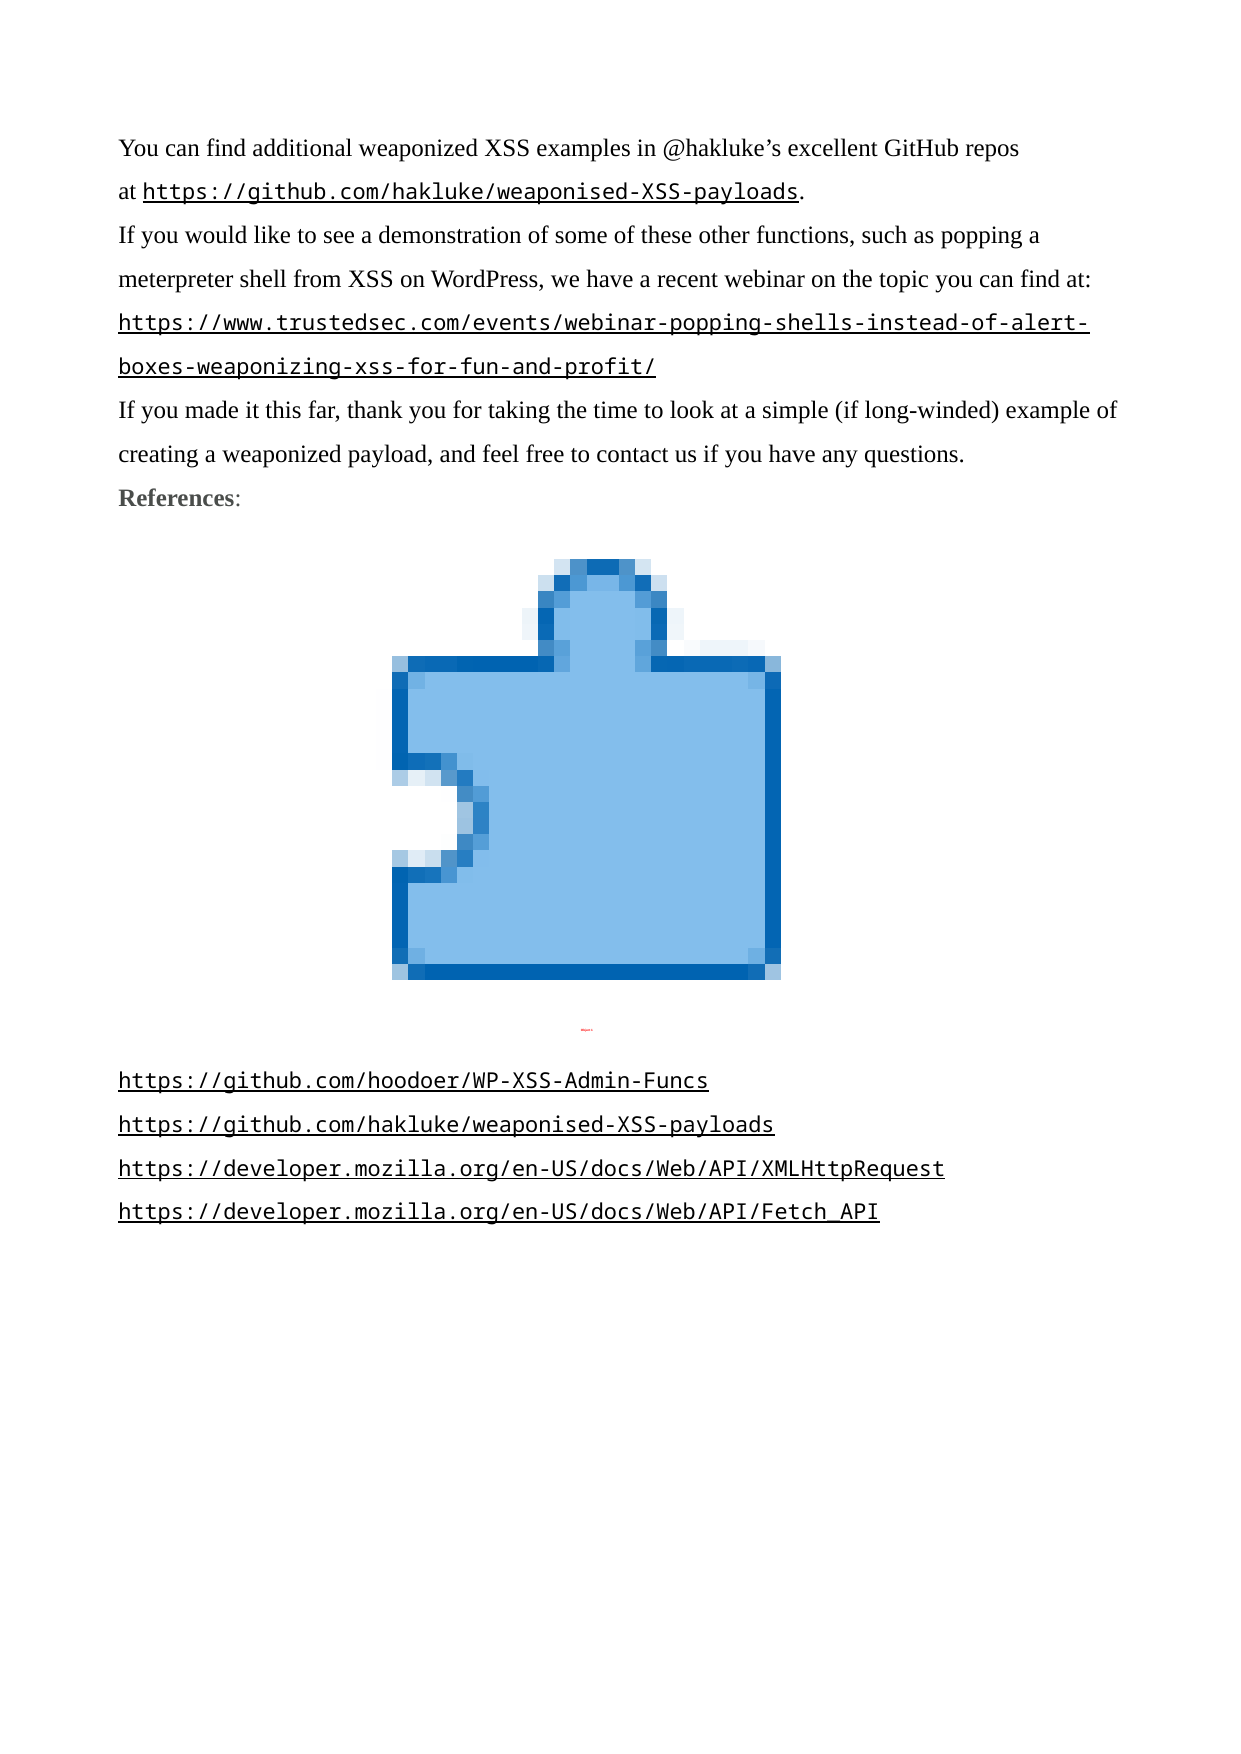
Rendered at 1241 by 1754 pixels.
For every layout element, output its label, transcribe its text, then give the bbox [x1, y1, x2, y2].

text https://github.com/hoodoer/WP-XSS-Admin-Funcs [118, 1051, 1122, 1095]
text You can find additional weaponized XSS examples in @hakluke’s excellent GitHub repos at https://github.com/hakluke/weaponised-XSS-payloads. [118, 118, 1122, 206]
text https://developer.mozilla.org/en-US/docs/Web/API/Fetch_API [118, 1182, 1122, 1226]
text If you would like to see a demonstration of some of these other functions, such as popping a meterpreter shell from XSS on WordPress, we have a recent webinar on the topic you can find at: https://www.trustedsec.com/events/webinar-popping-shells-instead-of-alert-boxes-weaponizing-xss-for-fun-and-profit/ [118, 206, 1122, 381]
text https://github.com/hakluke/weaponised-XSS-payloads [118, 1095, 1122, 1138]
text References: [118, 468, 1122, 512]
text https://developer.mozilla.org/en-US/docs/Web/API/XMLHttpRequest [118, 1138, 1122, 1182]
text If you made it this far, thank you for taking the time to look at a simple (if long-winded) example of creating a weaponized payload, and feel free to contact us if you have any questions. [118, 381, 1122, 468]
